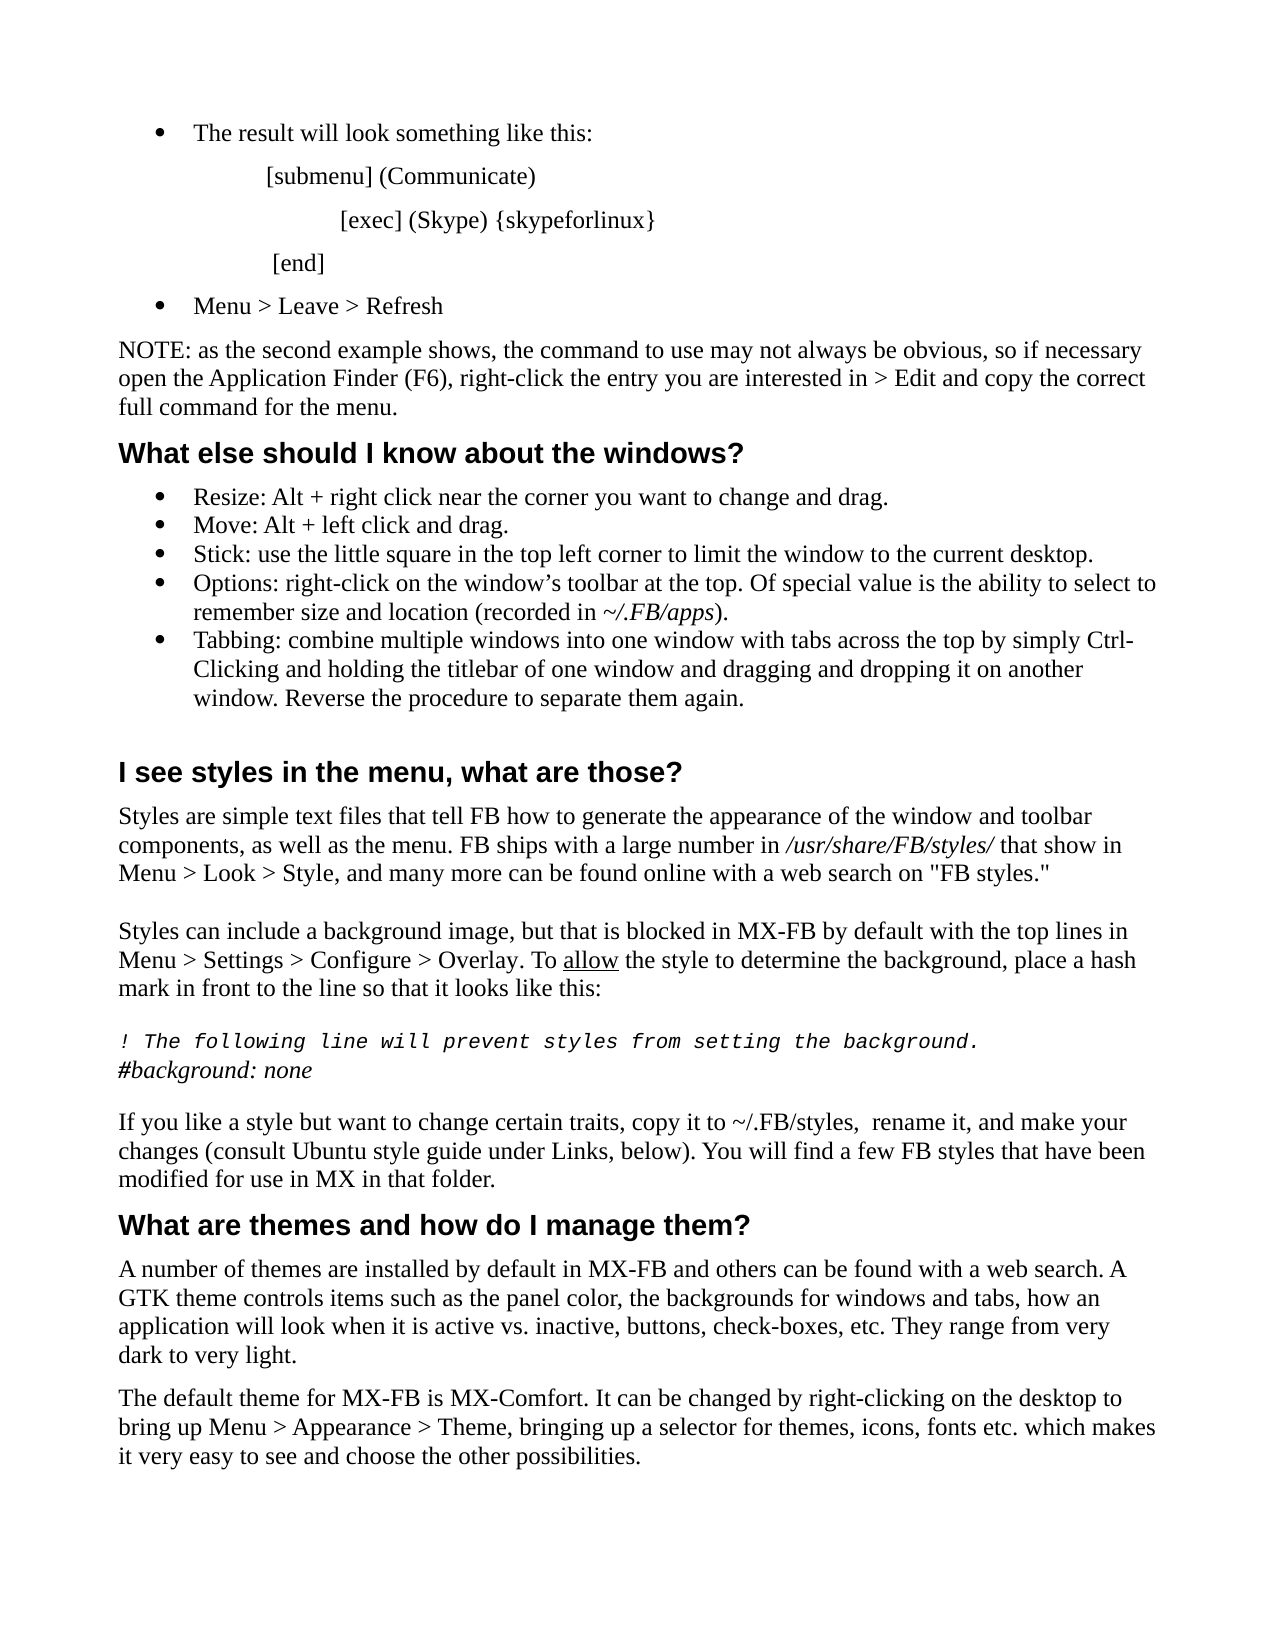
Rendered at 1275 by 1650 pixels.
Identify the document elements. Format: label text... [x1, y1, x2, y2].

text [exec] (Skype) {skypeforlinux} [118, 205, 1157, 233]
text Styles can include a background image, but that is blocked in MX-FB by default with the top lines in Menu > Settings > Configure > Overlay. To allow the style to determine the background, place a hash mark in front to the line so that it looks like this: [118, 916, 1157, 1002]
subtitle What else should I know about the windows? [118, 436, 1157, 469]
text ! The following line will prevent styles from setting the background. [118, 1031, 1157, 1055]
text If you like a style but want to change certain traits, copy it to ~/.FB/styles, rename it, and make your changes (consult Ubuntu style guide under Links, below). You will find a few FB styles that have been modified for use in MX in that folder. [118, 1107, 1157, 1193]
text [end] [118, 248, 1157, 277]
list Stick: use the little square in the top left corner to limit the window to the current desktop. [156, 539, 1157, 568]
text The default theme for MX-FB is MX-Comfort. It can be changed by right-clicking on the desktop to bring up Menu > Appearance > Theme, bringing up a selector for themes, icons, fonts etc. which makes it very easy to see and choose the other possibilities. [118, 1383, 1157, 1470]
text NOTE: as the second example shows, the command to use may not always be obvious, so if necessary open the Application Finder (F6), right-click the entry you are interested in > Edit and copy the correct full command for the menu. [118, 335, 1157, 421]
list Options: right-click on the window’s toolbar at the top. Of special value is the ability to select to remember size and location (recorded in ~/.FB/apps). [156, 568, 1157, 625]
list Move: Alt + left click and drag. [156, 510, 1157, 539]
text A number of themes are installed by default in MX-FB and others can be found with a web search. A GTK theme controls items such as the panel color, the backgrounds for windows and tabs, how an application will look when it is active vs. inactive, buttons, check-boxes, etc. They range from very dark to very light. [118, 1254, 1157, 1369]
text Styles are simple text files that tell FB how to generate the appearance of the window and toolbar components, as well as the menu. FB ships with a large number in /usr/share/FB/styles/ that show in Menu > Look > Style, and many more can be found online with a web search on "FB styles." [118, 801, 1157, 887]
list Menu > Leave > Refresh [156, 291, 1157, 320]
subtitle I see styles in the menu, what are those? [118, 755, 1157, 788]
list Resize: Alt + right click near the corner you want to change and drag. [156, 482, 1157, 510]
list Tabbing: combine multiple windows into one window with tabs across the top by simply Ctrl-Clicking and holding the titlebar of one window and dragging and dropping it on another window. Reverse the procedure to separate them again. [156, 625, 1157, 712]
list The result will look something like this: [156, 118, 1157, 147]
subtitle What are themes and how do I manage them? [118, 1208, 1157, 1241]
text #background: none [118, 1055, 1157, 1083]
text [submenu] (Communicate) [118, 161, 1157, 190]
